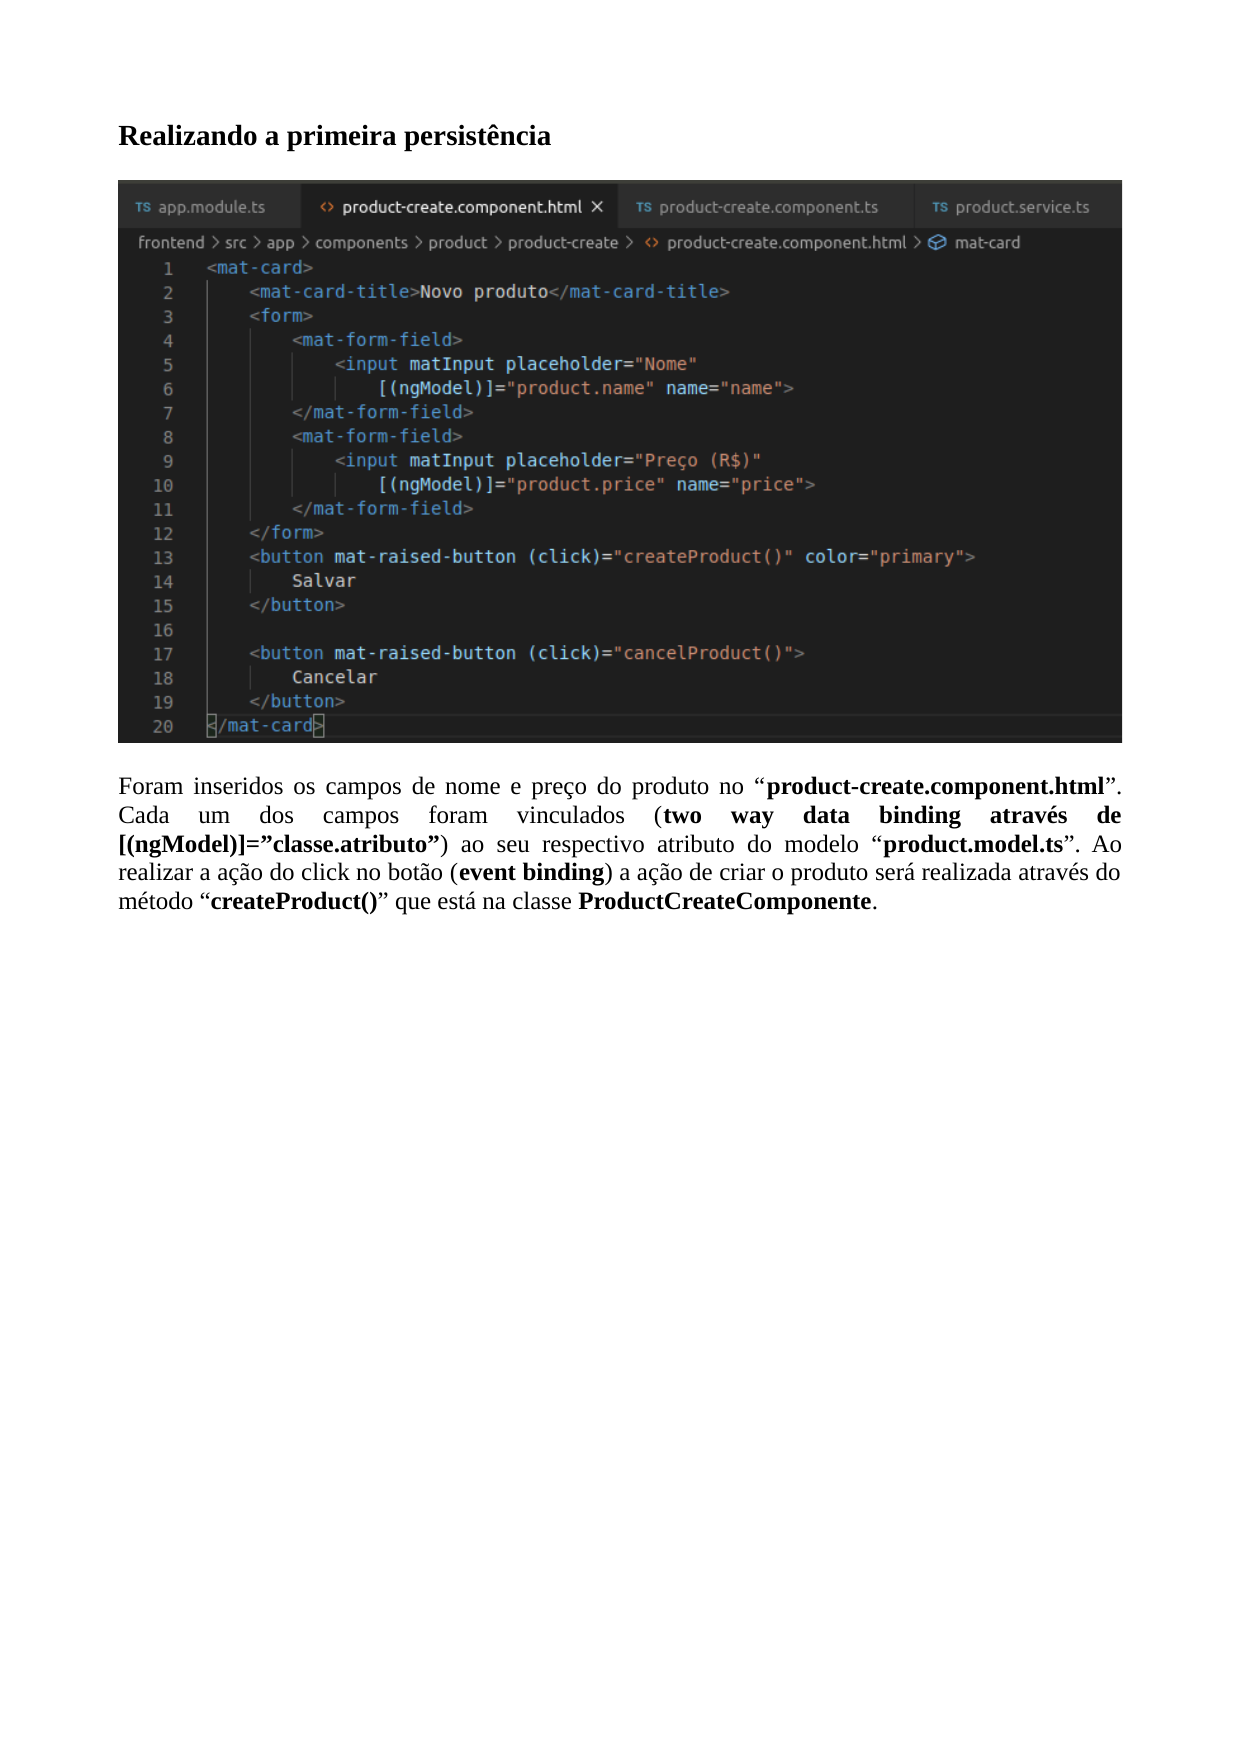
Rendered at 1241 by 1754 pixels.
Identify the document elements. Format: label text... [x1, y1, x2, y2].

text Foram inseridos os campos de nome e preço do produto no “product-create.component.html”. Cada um dos campos foram vinculados (two way data binding através de [(ngModel)]=”classe.atributo”) ao seu respectivo atributo do modelo “product.model.ts”. Ao realizar a ação do click no botão (event binding) a ação de criar o produto será realizada através do método “createProduct()” que está na classe ProductCreateComponente. [118, 771, 1122, 915]
text Realizando a primeira persistência [118, 118, 1122, 152]
picture [118, 180, 1123, 743]
